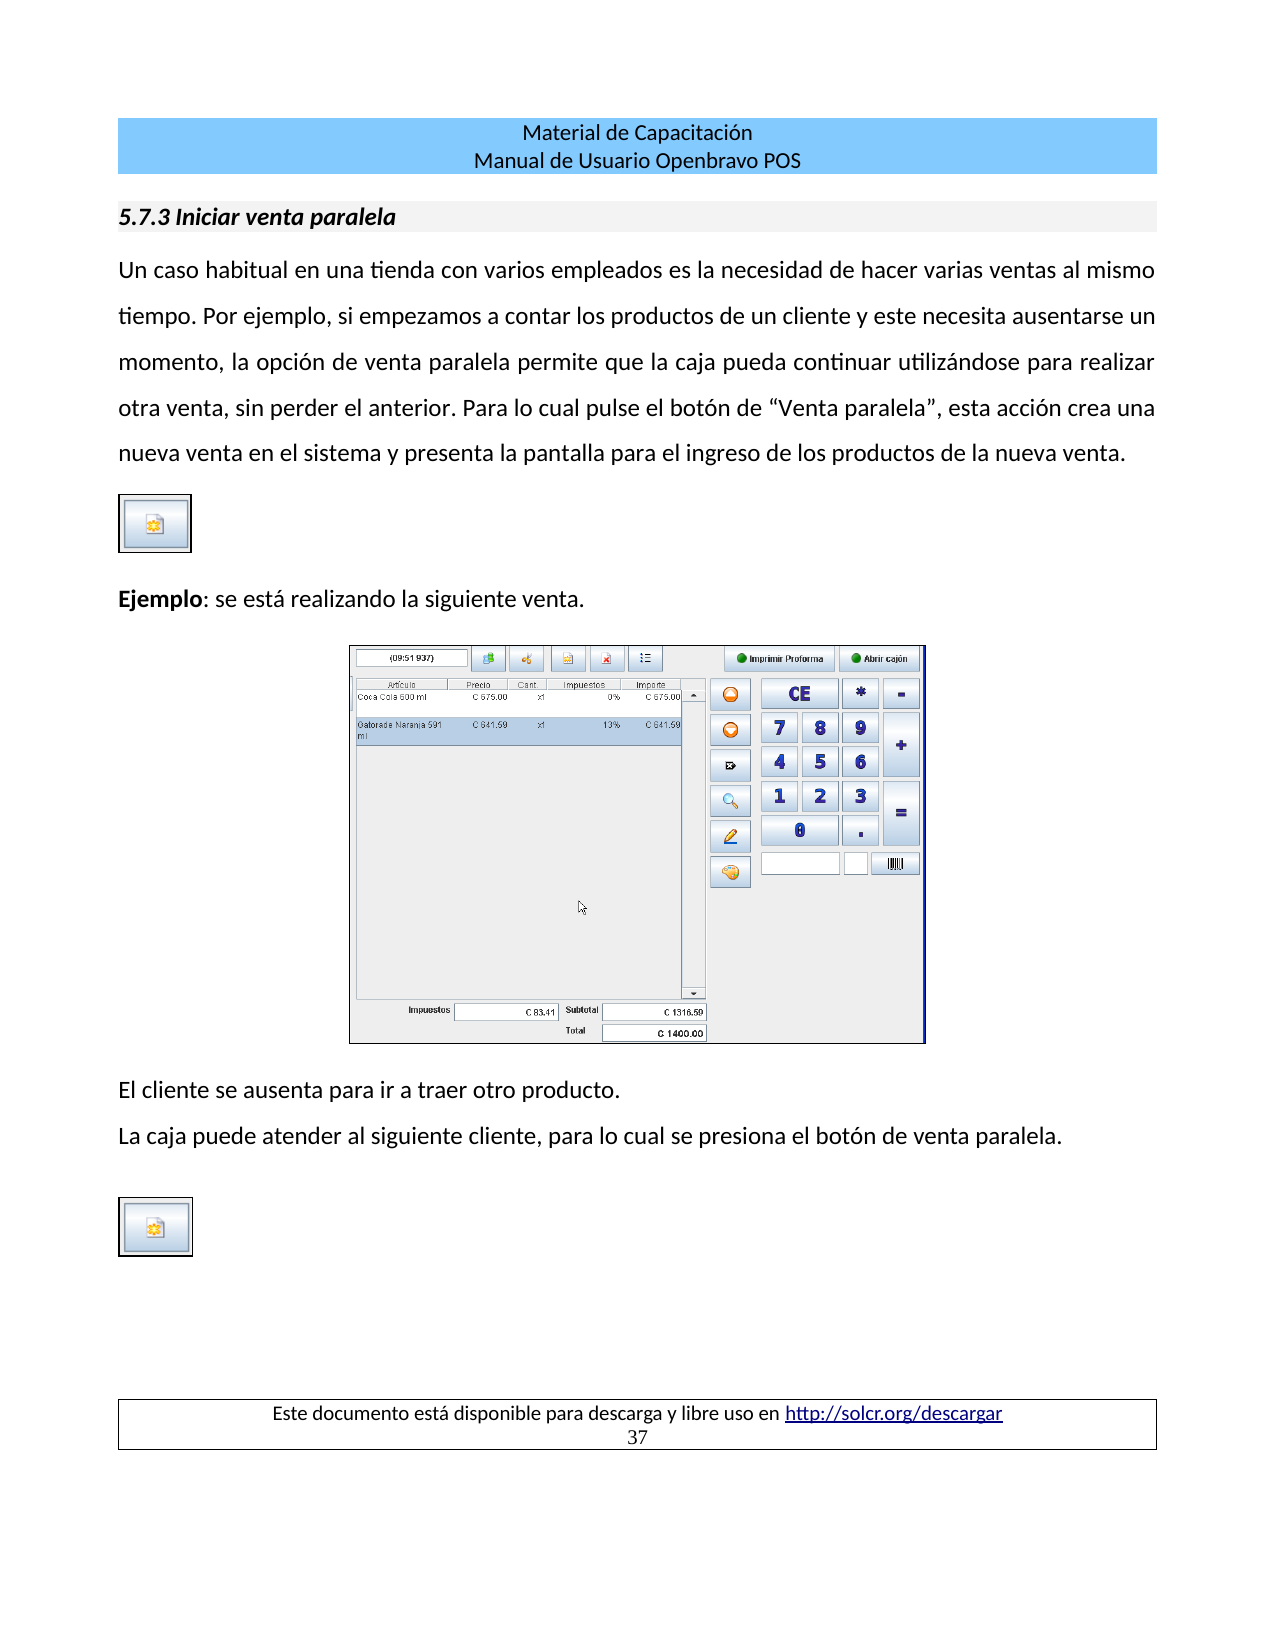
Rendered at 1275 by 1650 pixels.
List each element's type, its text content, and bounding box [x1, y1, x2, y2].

text El cliente se ausenta para ir a traer otro producto. [118, 1075, 1157, 1105]
subtitle 5.7.3 Iniciar venta paralela [118, 201, 1157, 232]
text Un caso habitual en una tienda con varios empleados es la necesidad de hacer varias ventas al mismo tiempo. Por ejemplo, si empezamos a contar los productos de un cliente y este necesita ausentarse un momento, la opción de venta paralela permite que la caja pueda continuar utilizándose para realizar otra venta, sin perder el anterior. Para lo cual pulse el botón de “Venta paralela”, esta acción crea una nueva venta en el sistema y presenta la pantalla para el ingreso de los productos de la nueva venta. [118, 255, 1157, 468]
text Ejemplo: se está realizando la siguiente venta. [118, 584, 1157, 614]
text La caja puede atender al siguiente cliente, para lo cual se presiona el botón de venta paralela. [118, 1120, 1157, 1151]
